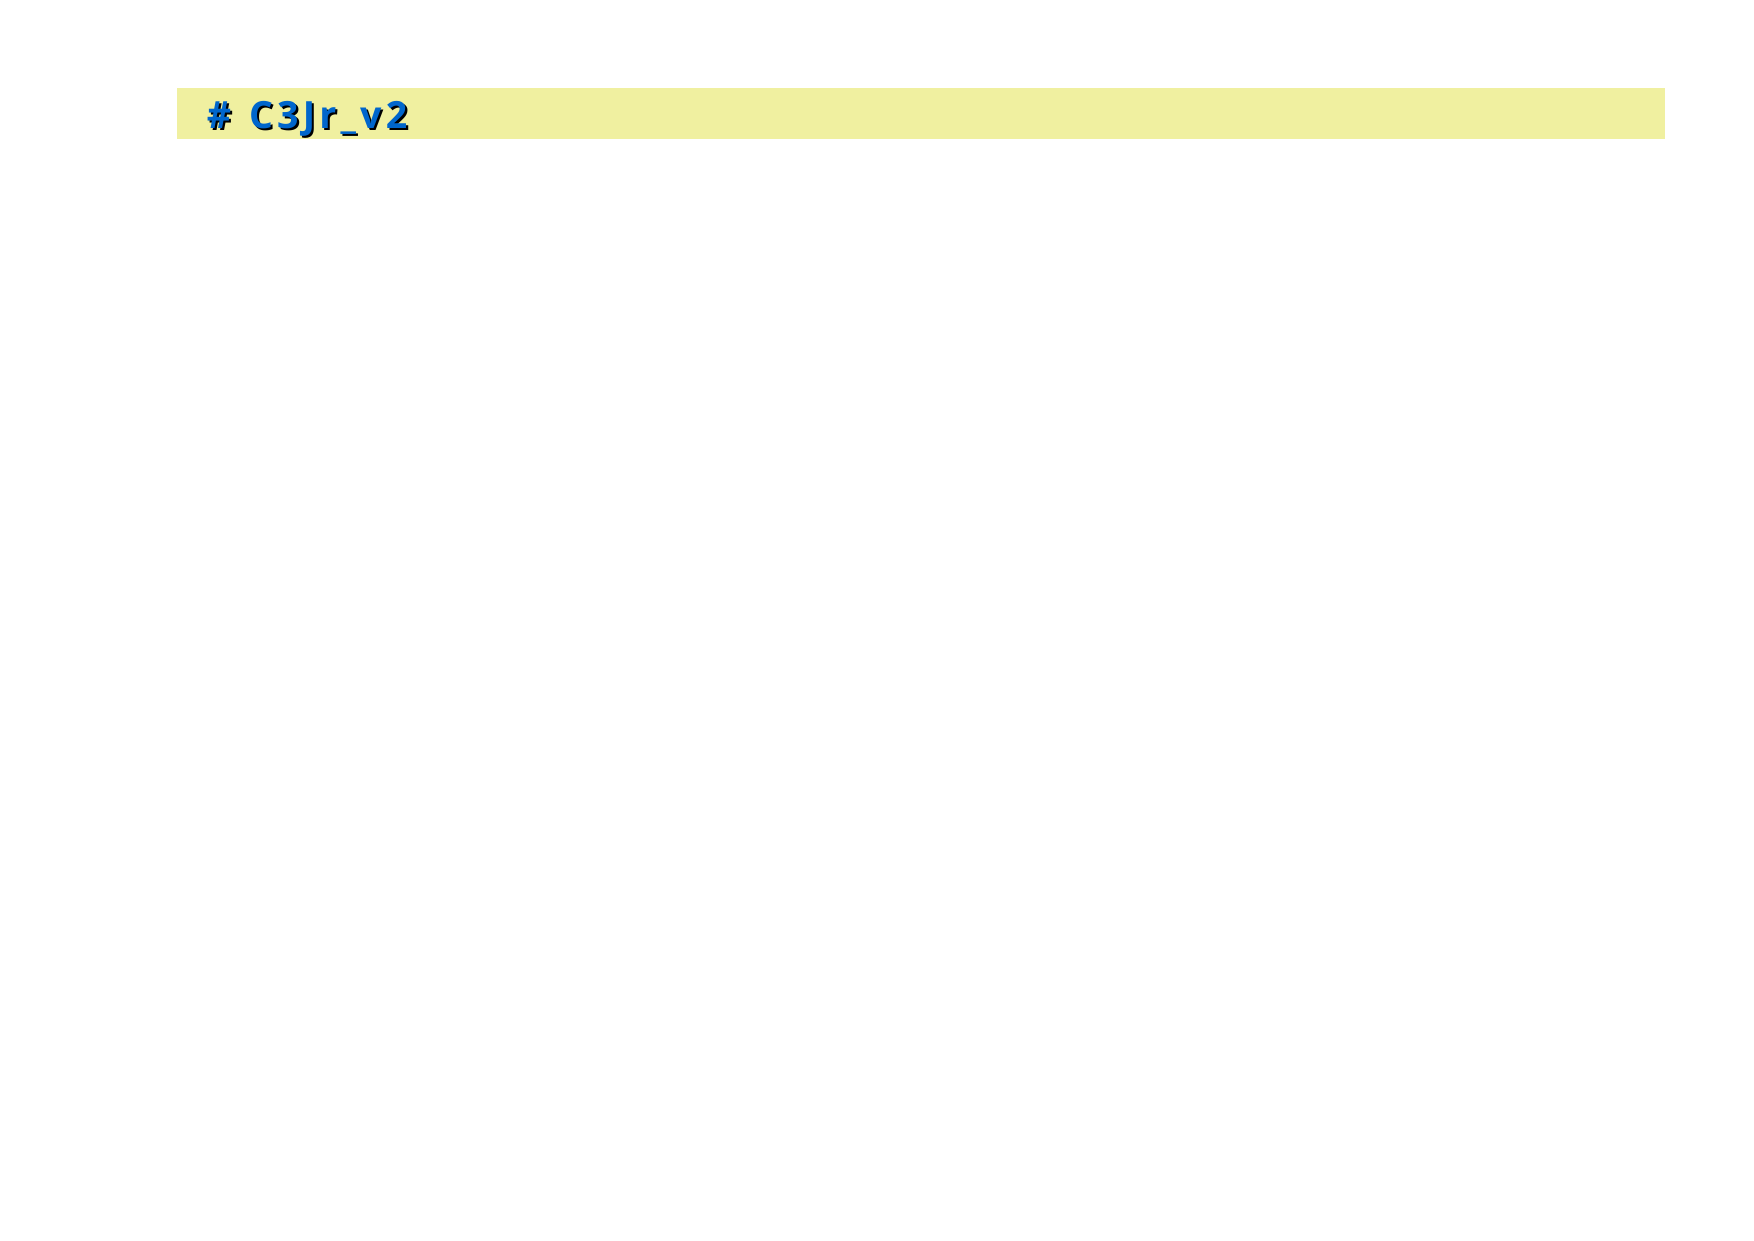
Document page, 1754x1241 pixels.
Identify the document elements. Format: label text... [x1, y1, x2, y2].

subtitle # C3Jr_v2 [177, 88, 1665, 139]
